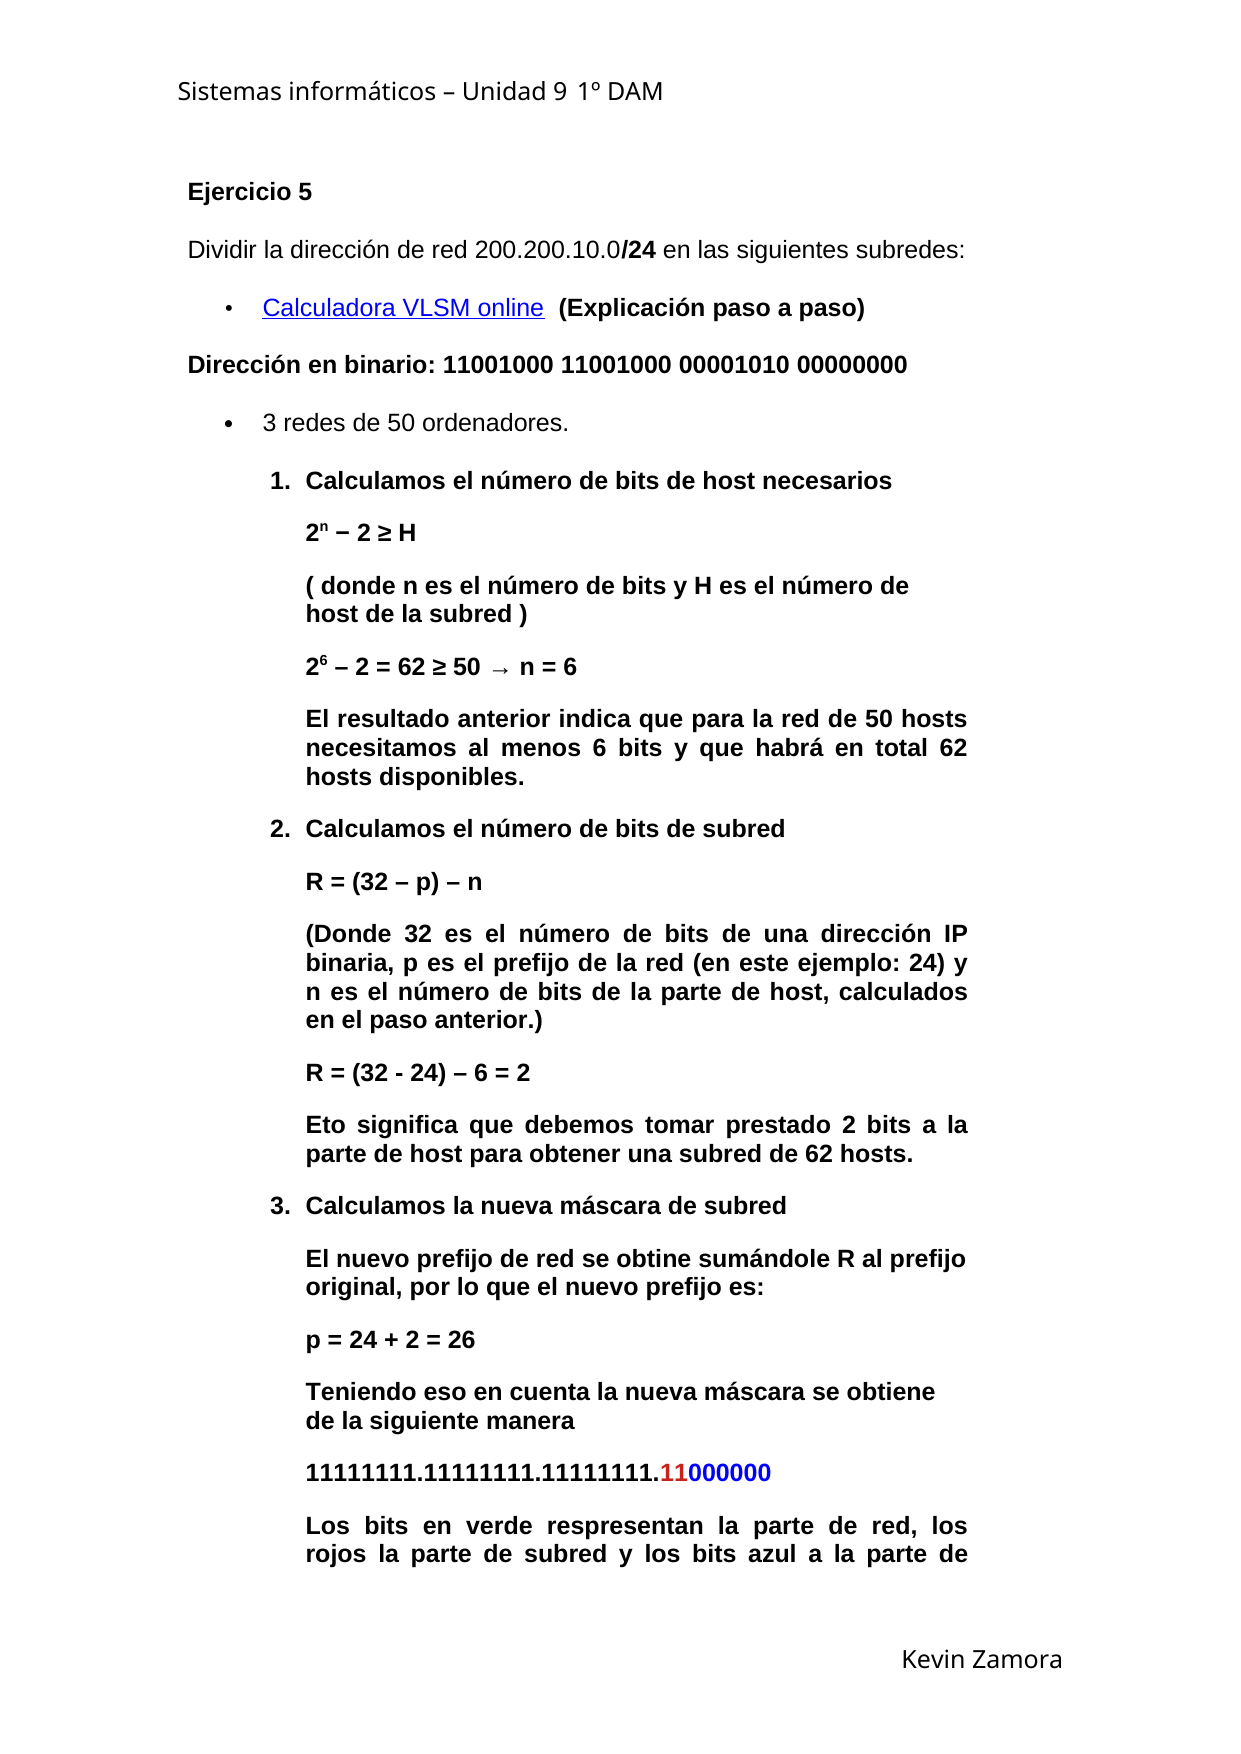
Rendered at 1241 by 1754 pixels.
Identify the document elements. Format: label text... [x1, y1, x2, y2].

table_cell EJERCICIOS: Esquema para los ejercicios 1 y 2 Ejercicio 1 En base al siguiente esquema de red, reconoce los dispositivos 1 y 2, y rellena la tabla con los datos pedidos. Ejercicio 2 Con respecto al anterior esquema, contestar: ¿Qué topología de conexión tenemos en el esquema si tomamos como referencia el Dispositivo 2? En forma de arbol ¿Qué tipo de cable usarías para conectar los dispositivos y los ordenadores con el Dispositivo 2? Cable de pares trenzados ¿Qué conectores usarías y con qué estándar de conexión? Usaría el conector RJ-45 y, de forma teorica, aplicaría la terminación T568A, debido a que actualmente todxs trabajamos con velocidades de transmisión superiores a 100 Mbps; el código de colores de esta es: blanco-verde, verde, blanco-naranja, azul, blanco-azul, naranja, blanco-marrón, marrón. Por otro lado y de cara a una aplicación más práctica, aplicaría preferentemente la versión B de la misma norma (T568B) debido principalmente a que hace muchos años que conozco y recuerdo su código de colores: blanco-naranja, naranja, blanco-verde, azul, blanco-azul, verde, blanco-marrón, marrón. Ambos códigos de colores se pueden usar indistíntamente, siempre que se utilice el mismo código para ambos/as extremos/terminaciones. Ejercicio 3 Rellenar si se necesita cable directo o cruzado (desde el punto de vista teórico) para unir los 2 elementos indicados en cada fila: Ejercicio 4 Averiguar la dirección física (dirección MAC) y la dirección lógica (dirección IP) de tu tarjeta de red, en una máquina windows y en una maquina Linux. Los comandos a utilizar son: En Linux: ifconfig En Windows: ipconfig /all Ejecútalos en tu máquina anfitrión y en una virtual del sistema operativo contrario. Copiar y pegar ambas capturas, y rellenar: Observaciones: - Buscar en las capturas solo conexiones ethernet e inalámbricas. Aparecen conexiones distintas como lo (que es el loopback de la red) - Que aparezcan tarjeta ethernet y/o inalámbrica en tu sistema anfitrión, dependerá de las conexiones que tengas en tu PC. - En la máquina virtual tendrás una tarjeta ethernet que incorpora el propio VirtualBox. Host: Guest: Ejercicio 5 Dividir la dirección de red 200.200.10.0/24 en las siguientes subredes: Calculadora VLSM online (Explicación paso a paso) Dirección en binario: 11001000 11001000 00001010 00000000 3 redes de 50 ordenadores. Calculamos el número de bits de host necesarios 2n − 2 ≥ H ( donde n es el número de bits y H es el número de host de la subred ) 26 – 2 = 62 ≥ 50 → n = 6 El resultado anterior indica que para la red de 50 hosts necesitamos al menos 6 bits y que habrá en total 62 hosts disponibles. Calculamos el número de bits de subred R = (32 – p) – n (Donde 32 es el número de bits de una dirección IP binaria, p es el prefijo de la red (en este ejemplo: 24) y n es el número de bits de la parte de host, calculados en el paso anterior.) R = (32 - 24) – 6 = 2 Eto significa que debemos tomar prestado 2 bits a la parte de host para obtener una subred de 62 hosts. Calculamos la nueva máscara de subred El nuevo prefijo de red se obtine sumándole R al prefijo original, por lo que el nuevo prefijo es: p = 24 + 2 = 26 Teniendo eso en cuenta la nueva máscara se obtiene de la siguiente manera 11111111.11111111.11111111.11000000 Los bits en verde respresentan la parte de red, los rojos la parte de subred y los bits azul a la parte de host convirtiendo a decimal la máscara anterior resulta 255.255.255.192 Calcular el salto de red El salto de red es la diferencia entre dos direcciones de red consecutivas y se calcula como la diferencia de 256 y el último octeto no nulo de la máscara, en este caso tenemos que: S = 256 − 192 = 64 Este valor se utilizará en el siguiente paso para conocer la siguiente dirección de red Calcular los parámetros de la red La dirección de la primera subred siempre será igual a la dirección de red original por lo es: 200.200.10.0 La direción del primer host se obtiene sumando 1 a la dirección de red: 200.200.10.1 La dirección del último host se obtiene sumando a la dirección de red el número de host de la subred: 200.200.10.62 La dirección de broadcast se obtiene sumando 1 a la dirección del último host 200.200.10.63 La dirección de la siguiente subred se puede calcular bien sumando 1 a la dirección de broadcast o bien sumando a la dirección de red el salto de red: 200.200.10.64 El resumen de los parámetros de la subred se muestra en la siguiente tabla: Calculamos el resto de subredes El resto de subredes se calcula siguiendo los mismos pasos vistos anteriormente, por ejemplo para la segunda subred La dirección de red se obtiene de la subred anterior: 200.200.10.64 A partir de aquí se sigues los mismos pasos Se calcula el número de bits de la parte de host 26 − 2 = 62 ≥ 50 ⟹ n = 6 Calculamos el número de bits de subred R = (32 − 24) − 6 = 2 Calculamos la nueva máscara p = 24 + 2 = 26 255.255.255.192 Por último calculamos el salto de red S = 256 − 192 = 64 El resto de parámetros se calculan exactamente igual a como ya se izo en el punto 5 4 redes de 12 ordenadores. Para cada subred, especificar: Dirección de red y dirección de broadcast Dirección del primer equipo y último equipo Máscara de red Especificar, ¿cuántas direcciones se pierden en total en la red? Ejercicio 6 Queremos crear varias subredes de 2000 PC. Partiendo de la red dirección de red 150.200.0.0, responder: ¿A qué clase pertenece esta red? ¿Cuál es el máximo número de subredes con 2000 PC que se pueden crear? ¿Cuántos PC exactamente puede haber en cada subred? Como son muchas subredes, especificar de las 4 primeras subredes: Dirección de red y broadcast Dirección de primer y último equipo Máscara de red [177, 148, 1063, 1568]
table_cell [165, 148, 177, 1568]
